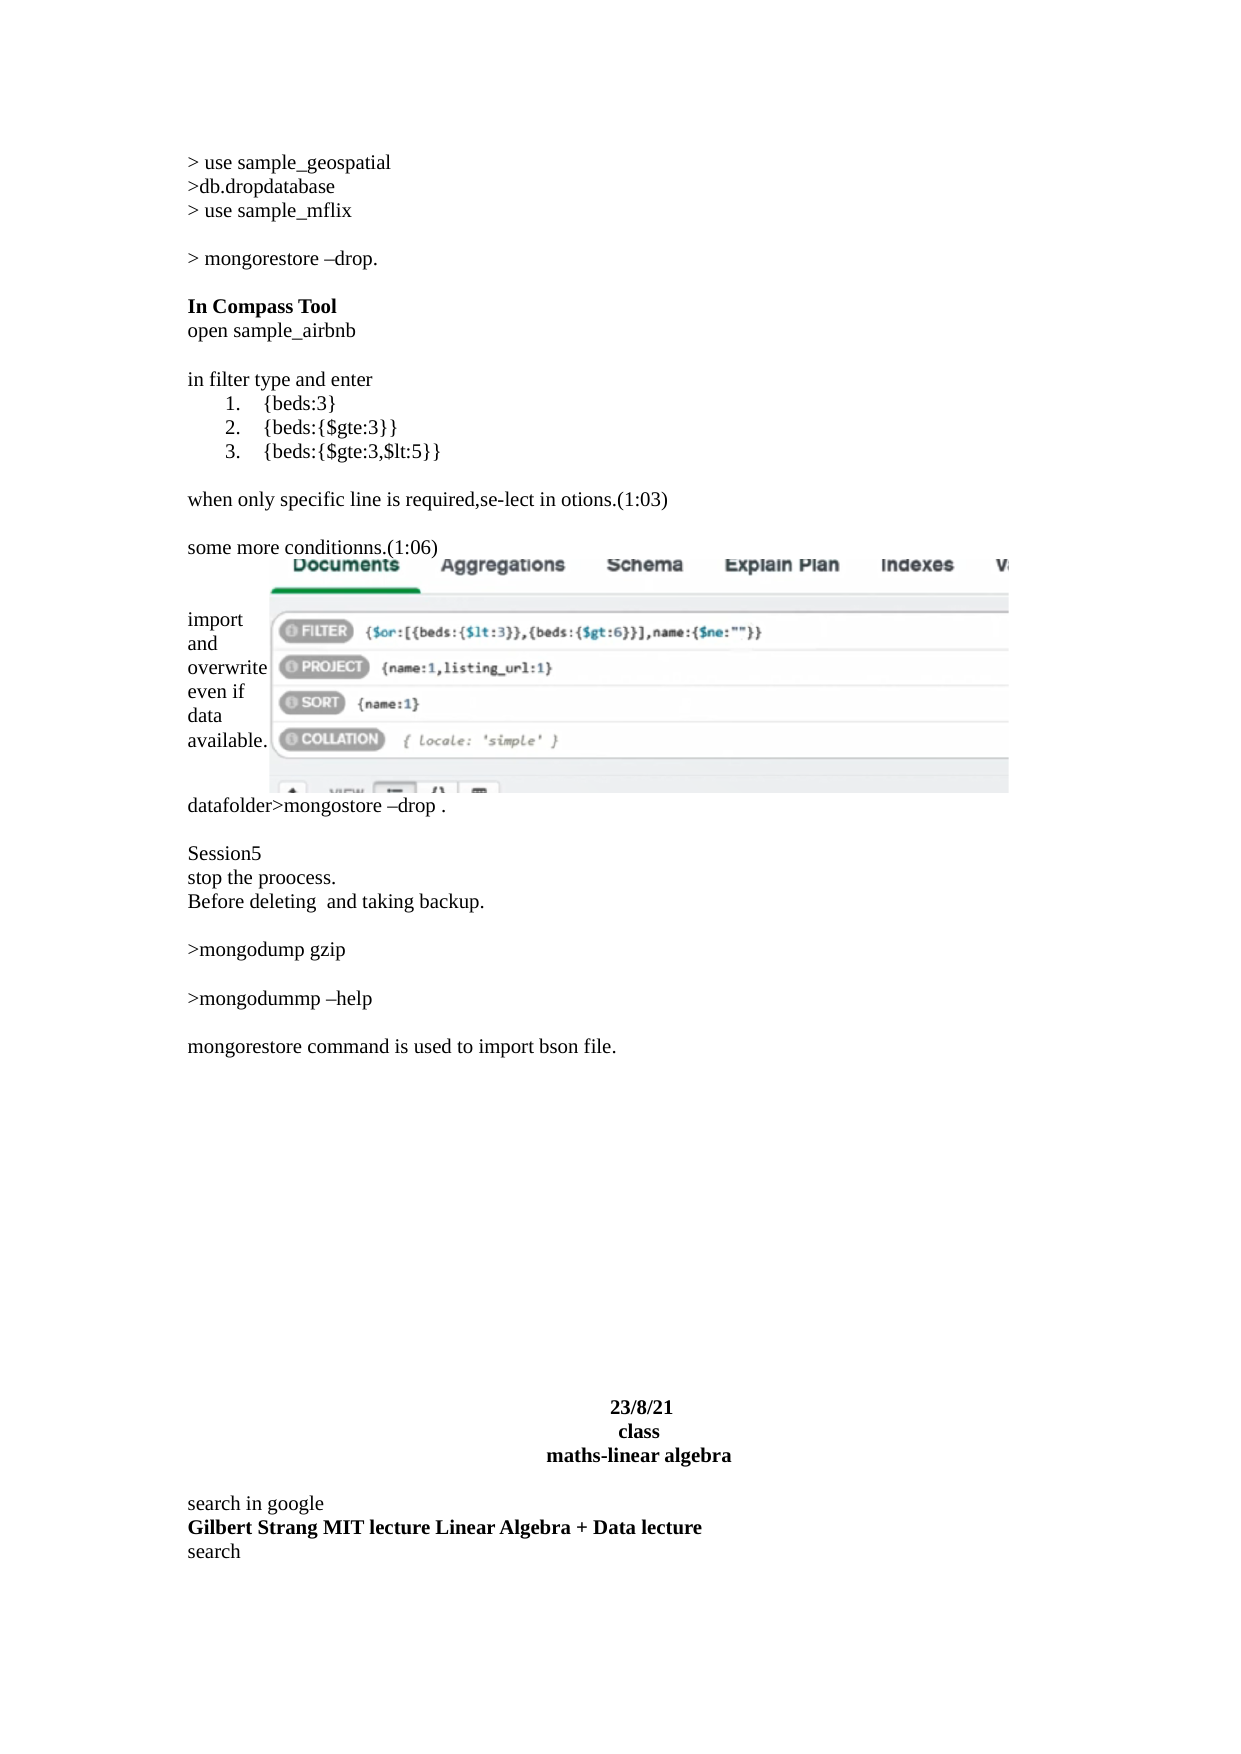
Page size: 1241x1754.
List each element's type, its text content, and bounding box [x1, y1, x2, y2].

text In Compass Tool [187, 294, 1090, 318]
text class [187, 1419, 1090, 1443]
text import and overwrite even if data available. [187, 607, 269, 752]
picture [269, 559, 1009, 793]
text >mongodummp –help [187, 986, 1090, 1009]
text some more conditionns.(1:06) [187, 535, 1090, 559]
text [1009, 607, 1090, 752]
text mongorestore command is used to import bson file. [187, 1034, 1090, 1058]
text Session5 [187, 841, 1090, 865]
text when only specific line is required,se-lect in otions.(1:03) [187, 487, 1090, 511]
text >mongodump gzip [187, 937, 1090, 961]
text search [187, 1539, 1090, 1563]
text Gilbert Strang MIT lecture Linear Algebra + Data lecture [187, 1515, 1090, 1539]
list {beds:{$gte:3,$lt:5}} [225, 439, 1090, 463]
text > use sample_geospatial [187, 150, 1090, 174]
list {beds:3} [225, 391, 1090, 415]
text search in google [187, 1491, 1090, 1515]
text open sample_airbnb [187, 318, 1090, 342]
text Before deleting and taking backup. [187, 889, 1090, 913]
text > use sample_mflix [187, 198, 1090, 222]
text > mongorestore –drop. [187, 246, 1090, 270]
list {beds:{$gte:3}} [225, 415, 1090, 439]
text datafolder>mongostore –drop . [187, 752, 1090, 817]
text maths-linear algebra [187, 1443, 1090, 1467]
text 23/8/21 [187, 1394, 1090, 1419]
text >db.dropdatabase [187, 174, 1090, 198]
text in filter type and enter [187, 367, 1090, 391]
text stop the proocess. [187, 865, 1090, 889]
